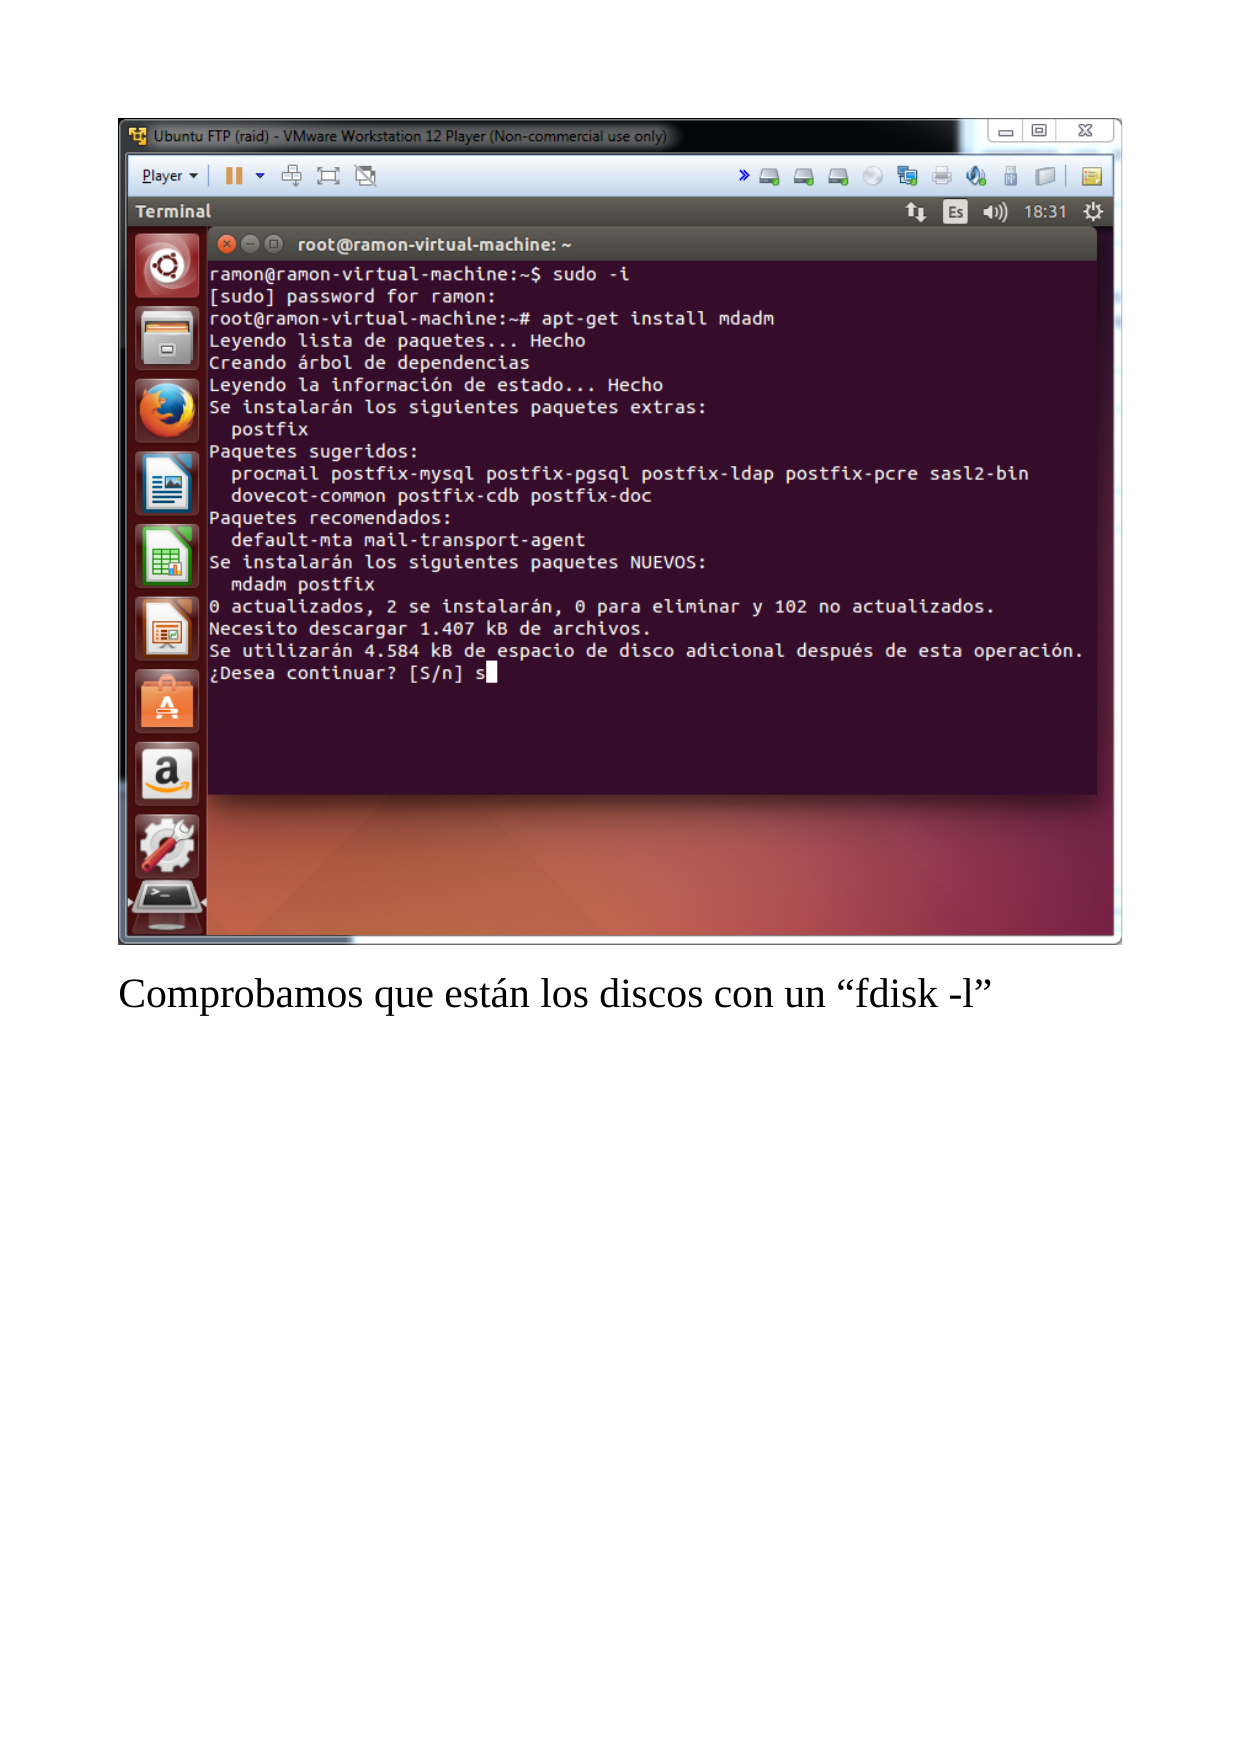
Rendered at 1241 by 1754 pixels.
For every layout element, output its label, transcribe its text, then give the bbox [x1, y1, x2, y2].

picture [118, 118, 1123, 945]
text Comprobamos que están los discos con un “fdisk -l” [118, 969, 1122, 1017]
